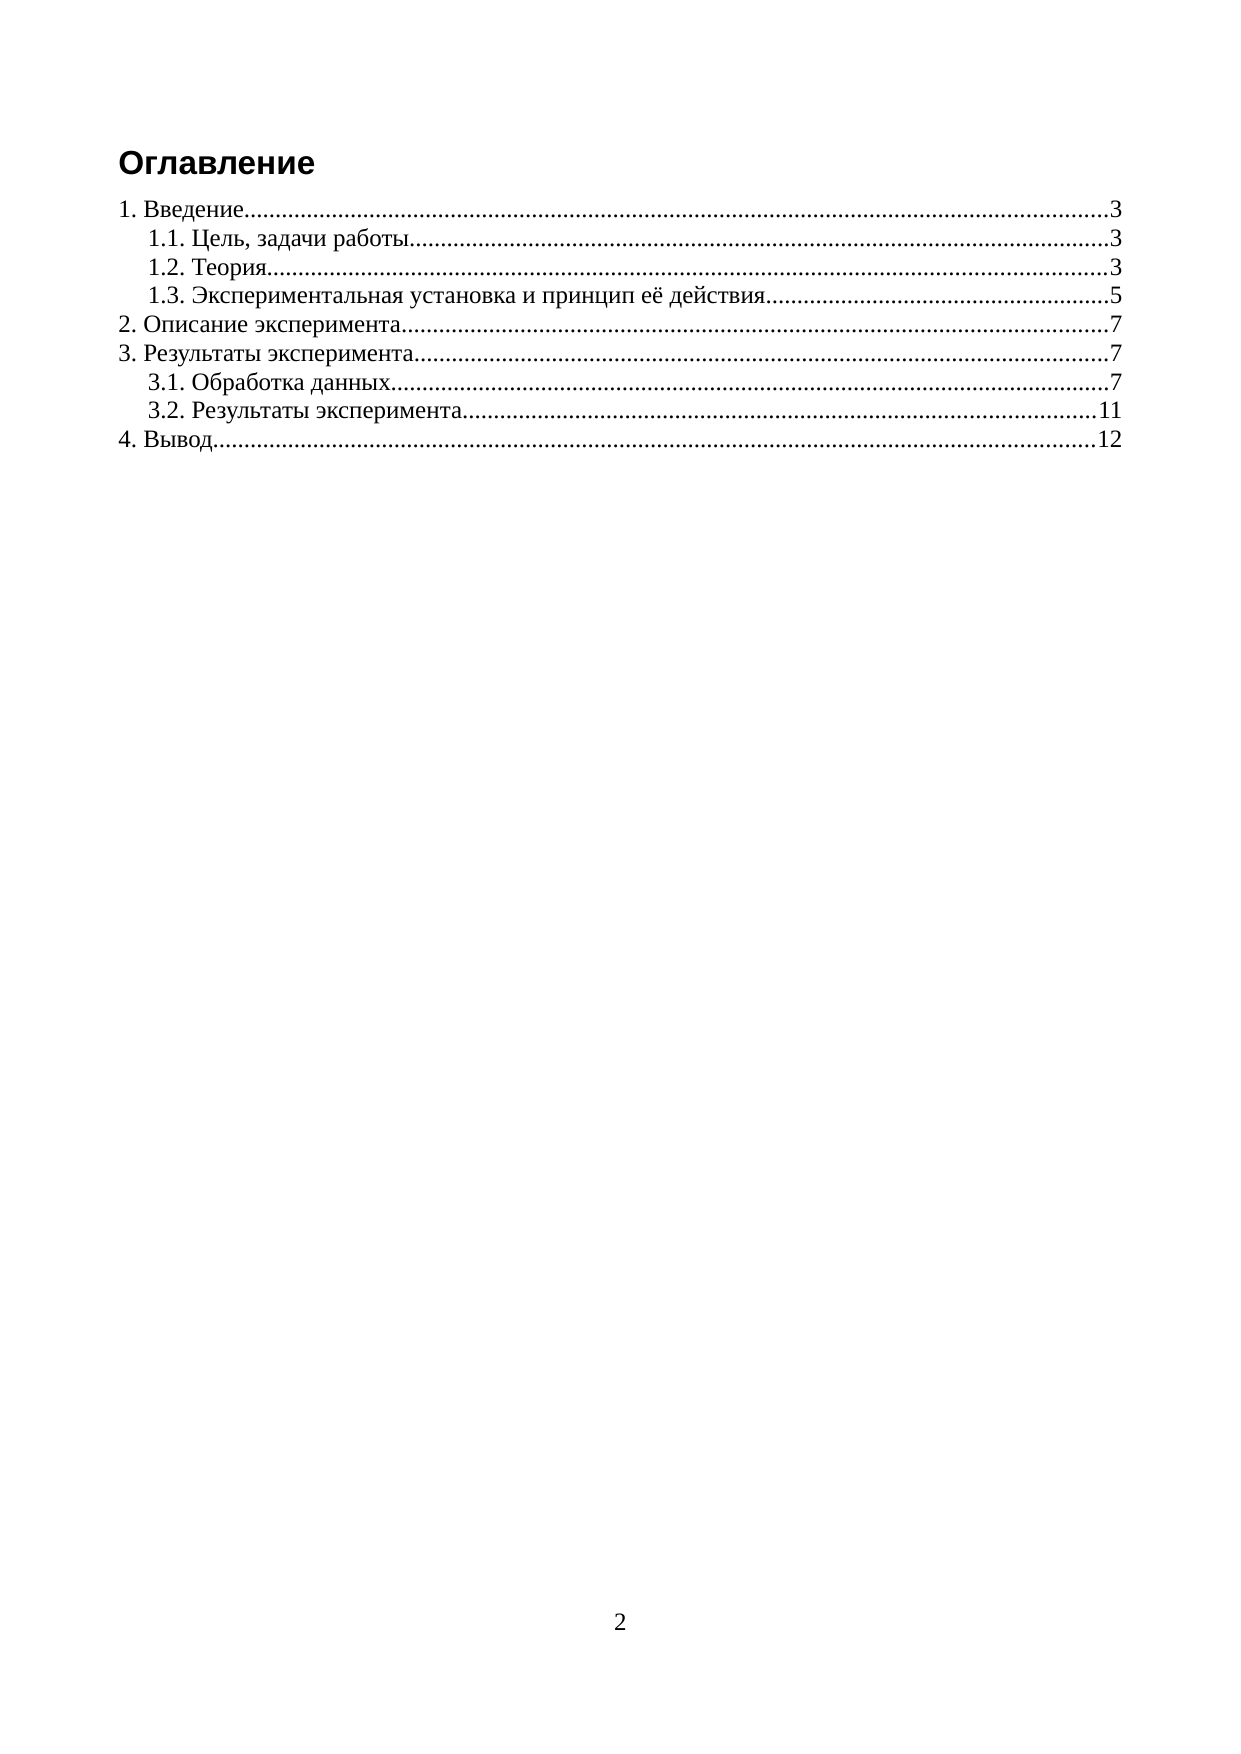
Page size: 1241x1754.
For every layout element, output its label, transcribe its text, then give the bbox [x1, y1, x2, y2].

text 1.2. Теория 3 [148, 252, 1122, 280]
text 1.3. Экспериментальная установка и принцип её действия 5 [148, 280, 1122, 309]
subtitle Оглавление [118, 143, 1122, 182]
text 1. Введение 3 [118, 194, 1122, 223]
text 4. Вывод 12 [118, 424, 1122, 453]
text 3.1. Обработка данных 7 [148, 367, 1122, 395]
text 3.2. Результаты эксперимента 11 [148, 395, 1122, 424]
text 1.1. Цель, задачи работы 3 [148, 223, 1122, 252]
text 2. Описание эксперимента 7 [118, 309, 1122, 338]
text 3. Результаты эксперимента 7 [118, 338, 1122, 367]
